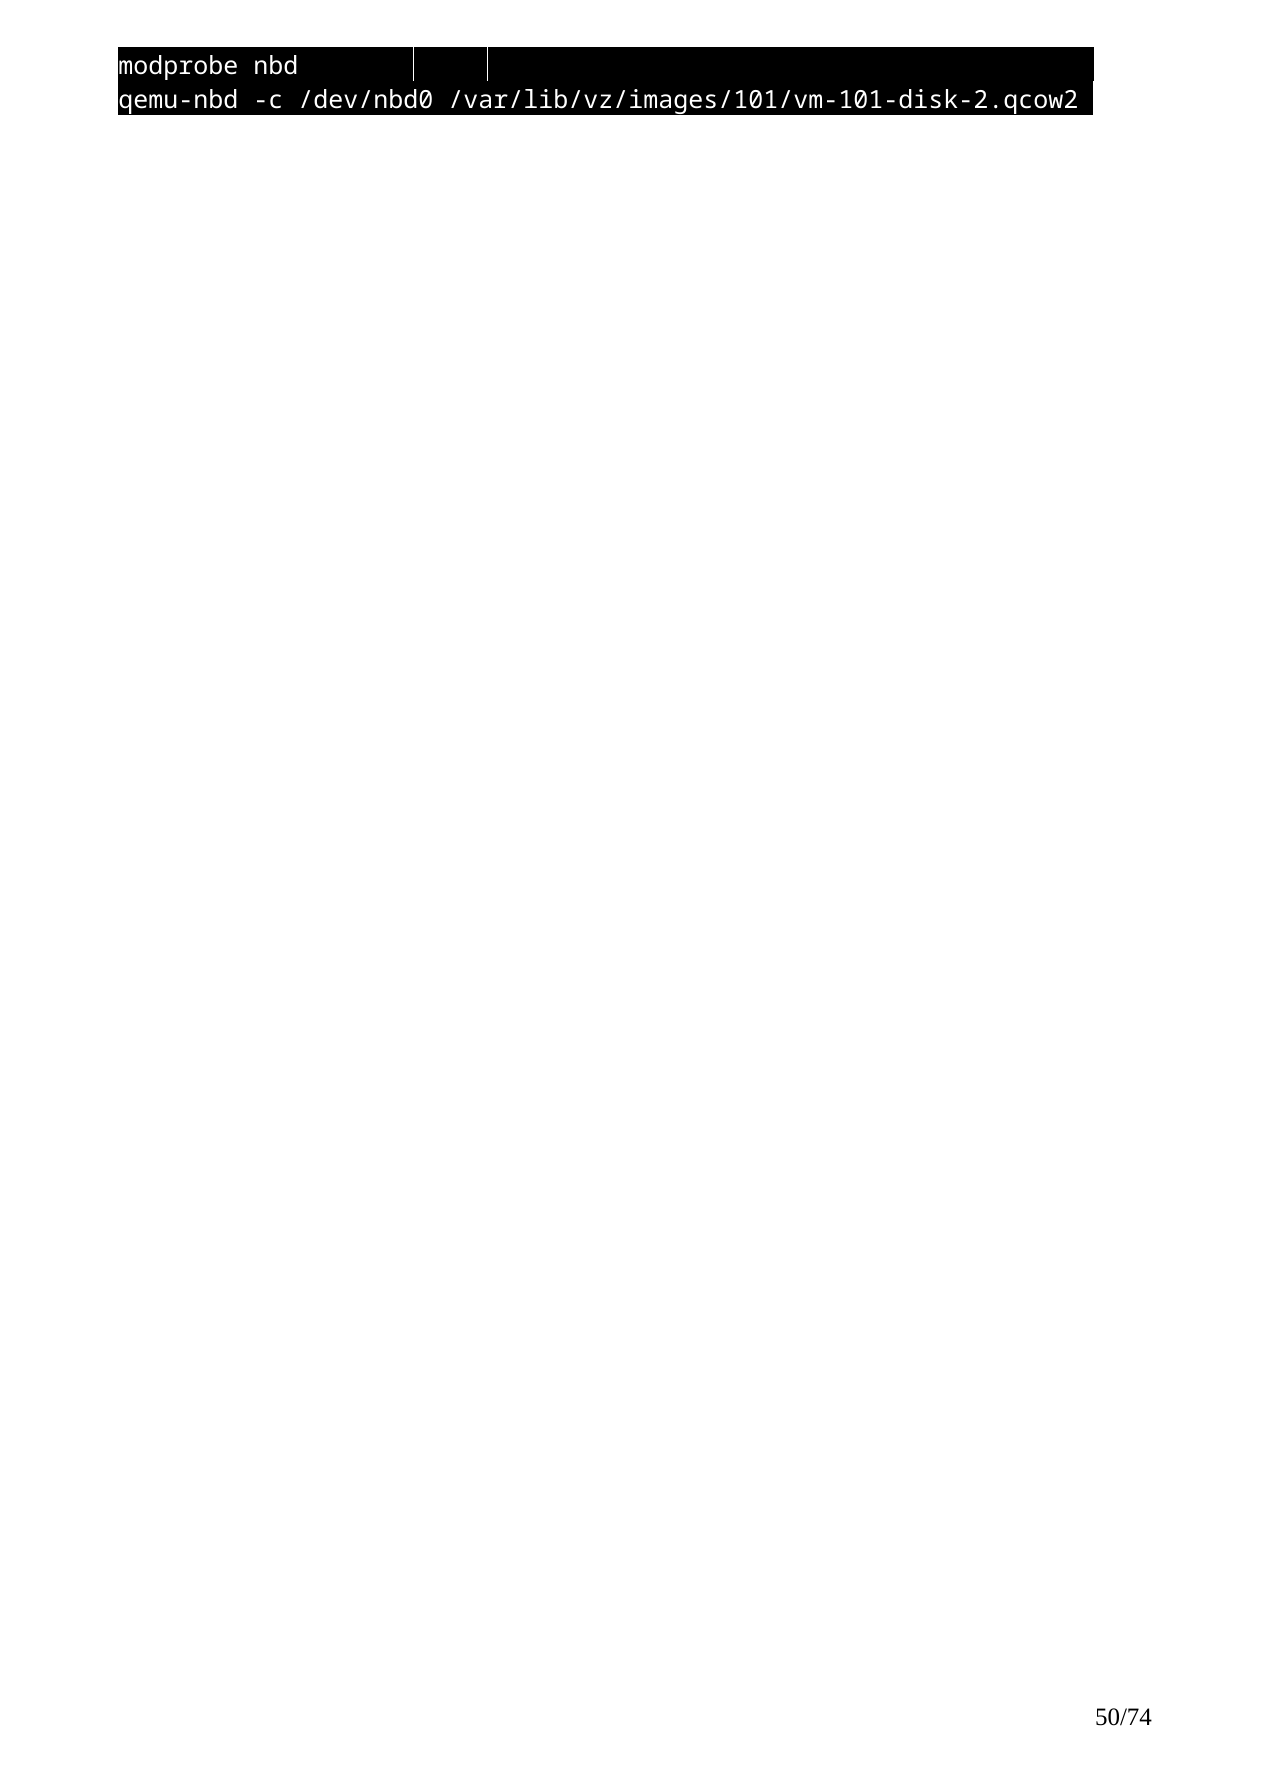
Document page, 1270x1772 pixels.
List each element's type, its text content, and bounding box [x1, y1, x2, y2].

text qemu-nbd -c /dev/nbd0 /var/lib/vz/images/101/vm-101-disk-2.qcow2 [118, 81, 1152, 115]
text modprobe nbd [118, 47, 1152, 81]
